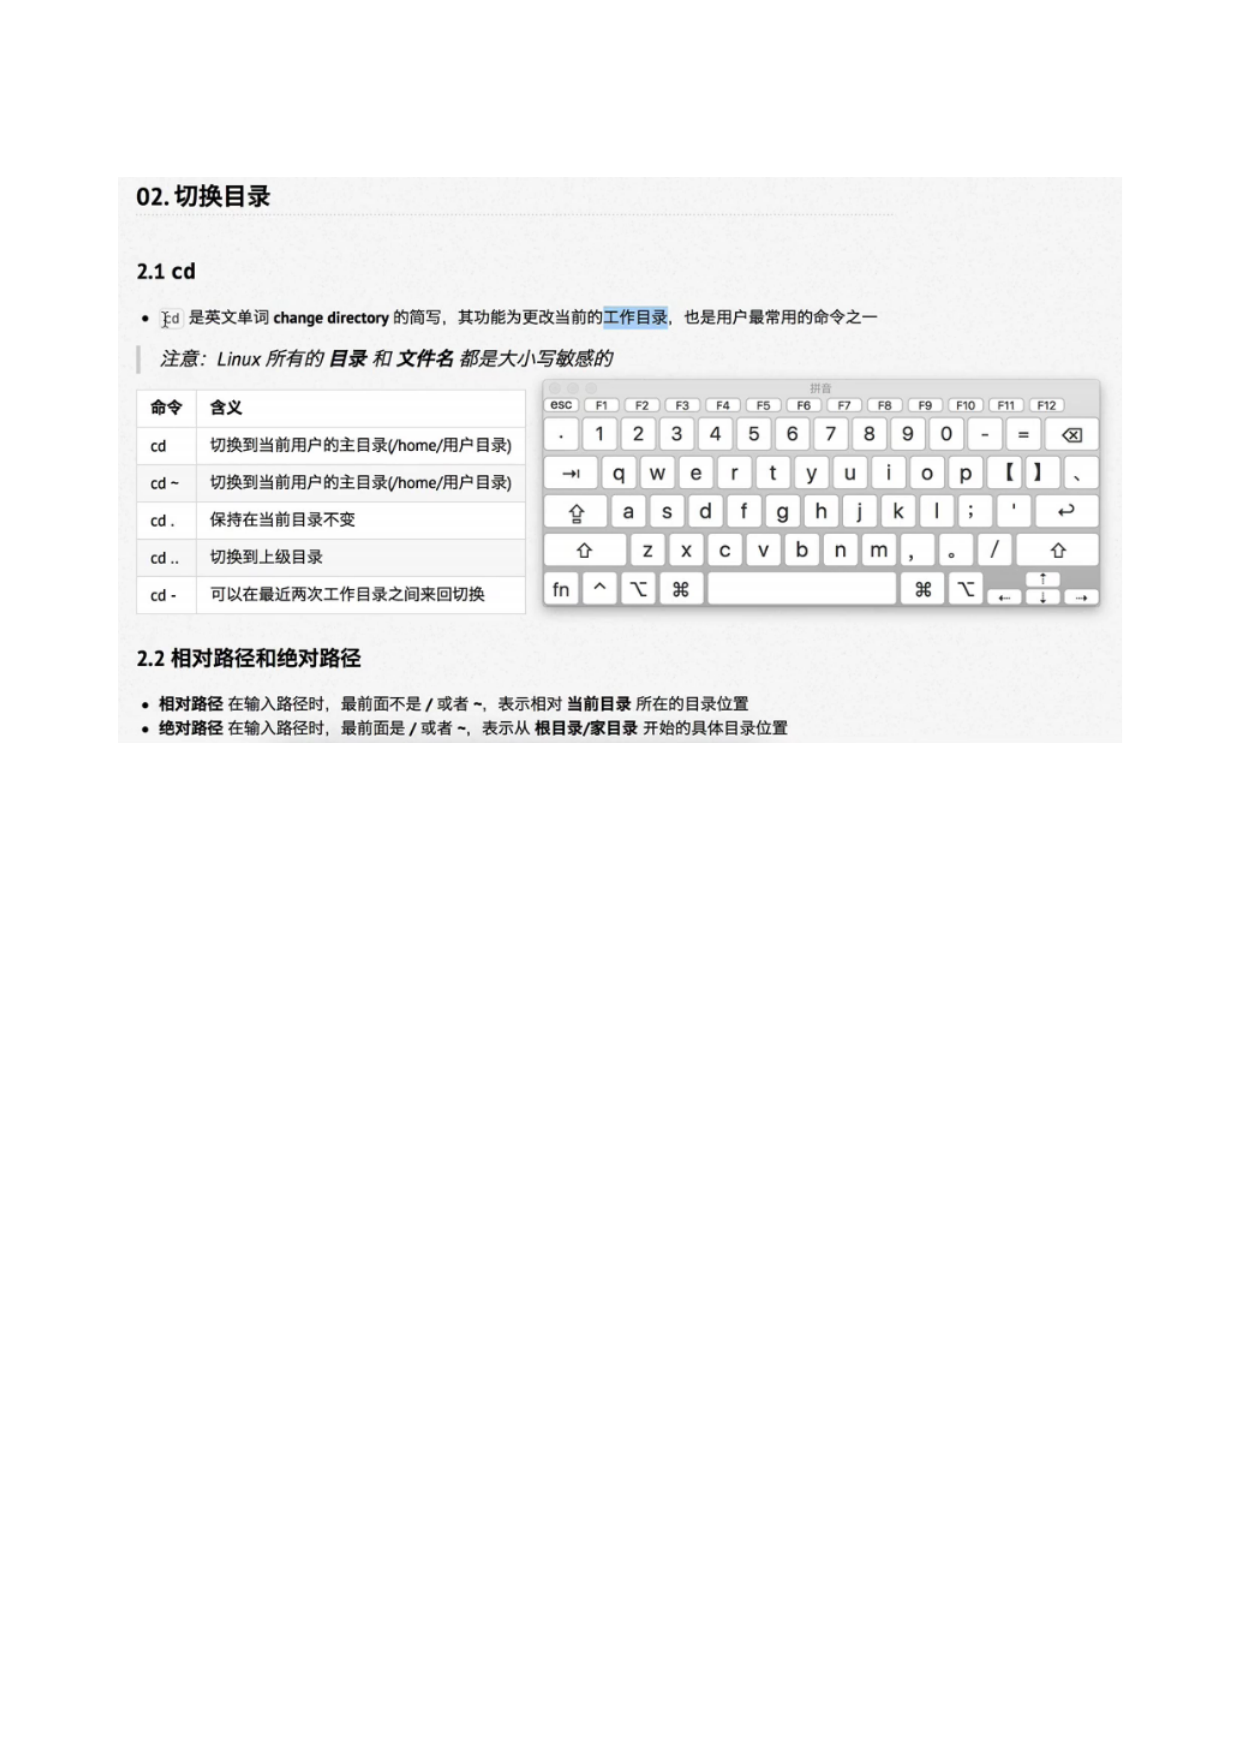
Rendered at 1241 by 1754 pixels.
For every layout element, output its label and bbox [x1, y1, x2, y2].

picture [118, 177, 1123, 743]
